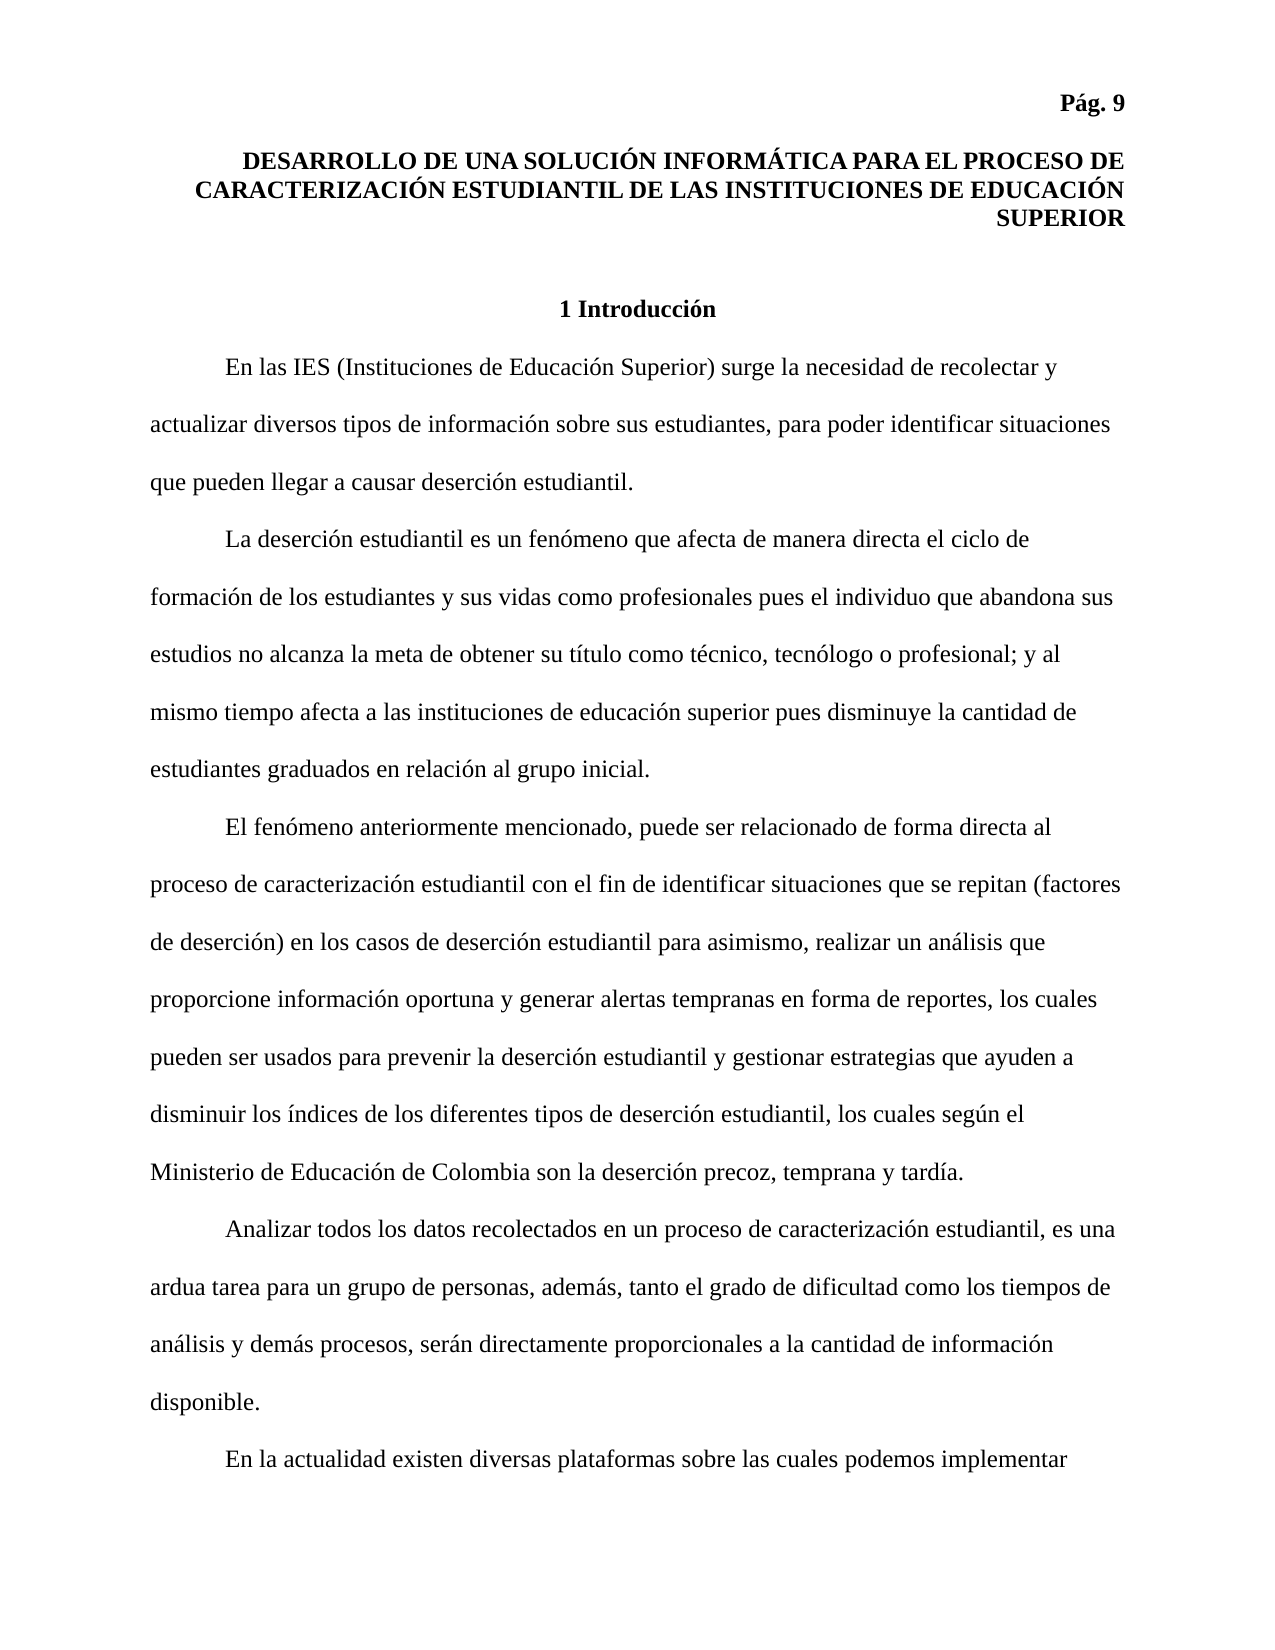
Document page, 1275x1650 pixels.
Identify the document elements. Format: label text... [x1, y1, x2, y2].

subtitle 1 Introducción [150, 294, 1125, 323]
text En las IES (Instituciones de Educación Superior) surge la necesidad de recolectar y actualizar diversos tipos de información sobre sus estudiantes, para poder identificar situaciones que pueden llegar a causar deserción estudiantil. [150, 352, 1125, 496]
text La deserción estudiantil es un fenómeno que afecta de manera directa el ciclo de formación de los estudiantes y sus vidas como profesionales pues el individuo que abandona sus estudios no alcanza la meta de obtener su título como técnico, tecnólogo o profesional; y al mismo tiempo afecta a las instituciones de educación superior pues disminuye la cantidad de estudiantes graduados en relación al grupo inicial. [150, 524, 1125, 783]
text En la actualidad existen diversas plataformas sobre las cuales podemos implementar [150, 1444, 1125, 1473]
text El fenómeno anteriormente mencionado, puede ser relacionado de forma directa al proceso de caracterización estudiantil con el fin de identificar situaciones que se repitan (factores de deserción) en los casos de deserción estudiantil para asimismo, realizar un análisis que proporcione información oportuna y generar alertas tempranas en forma de reportes, los cuales pueden ser usados para prevenir la deserción estudiantil y gestionar estrategias que ayuden a disminuir los índices de los diferentes tipos de deserción estudiantil, los cuales según el Ministerio de Educación de Colombia son la deserción precoz, temprana y tardía. [150, 812, 1125, 1186]
text Analizar todos los datos recolectados en un proceso de caracterización estudiantil, es una ardua tarea para un grupo de personas, además, tanto el grado de dificultad como los tiempos de análisis y demás procesos, serán directamente proporcionales a la cantidad de información disponible. [150, 1214, 1125, 1416]
